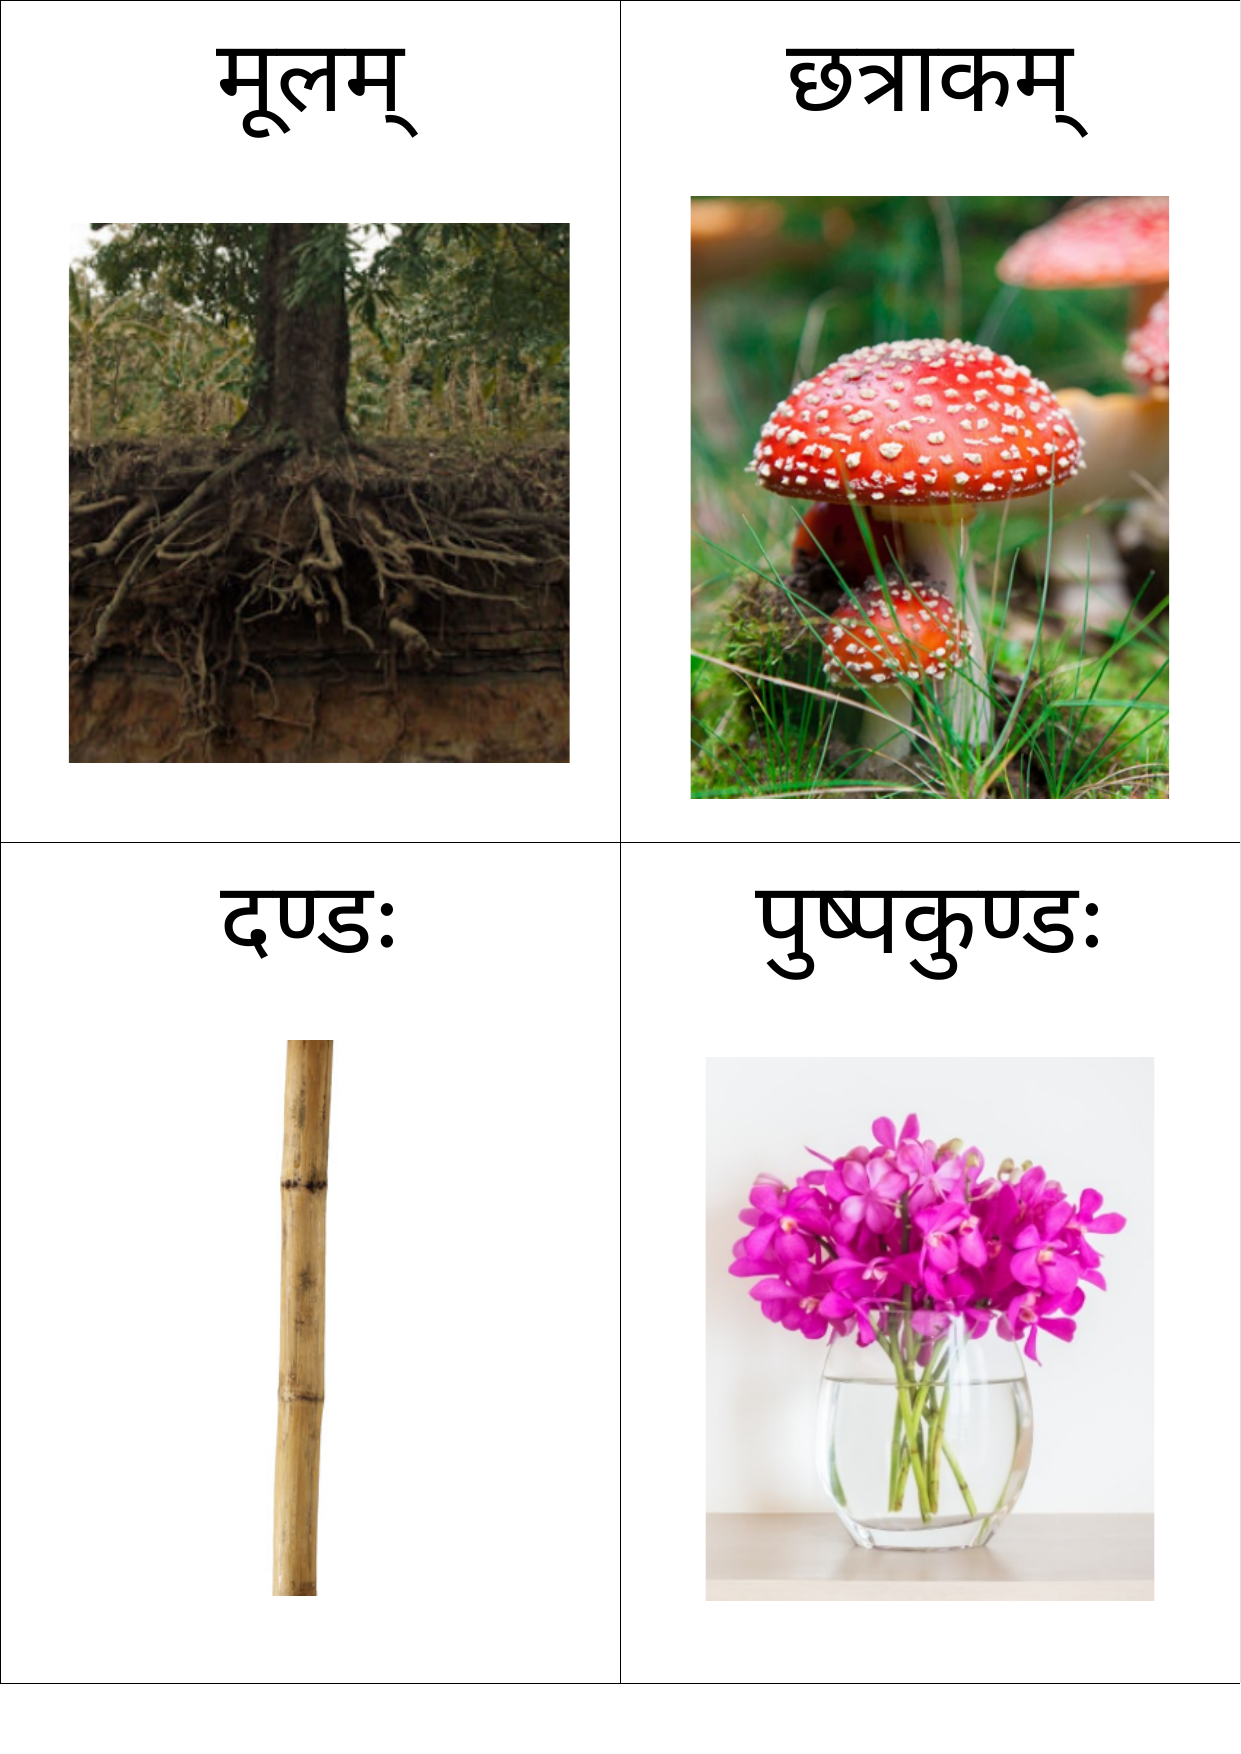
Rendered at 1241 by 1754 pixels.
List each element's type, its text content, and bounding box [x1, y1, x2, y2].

picture [142, 1040, 478, 1596]
table_cell पुष्पकुण्डः [621, 843, 1240, 1683]
table_cell छत्राकम् [621, 1, 1240, 842]
table_cell दण्डः [1, 843, 620, 1683]
picture [690, 196, 1170, 799]
table_cell मूलम् [1, 1, 620, 842]
picture [705, 1057, 1155, 1601]
picture [68, 223, 570, 763]
